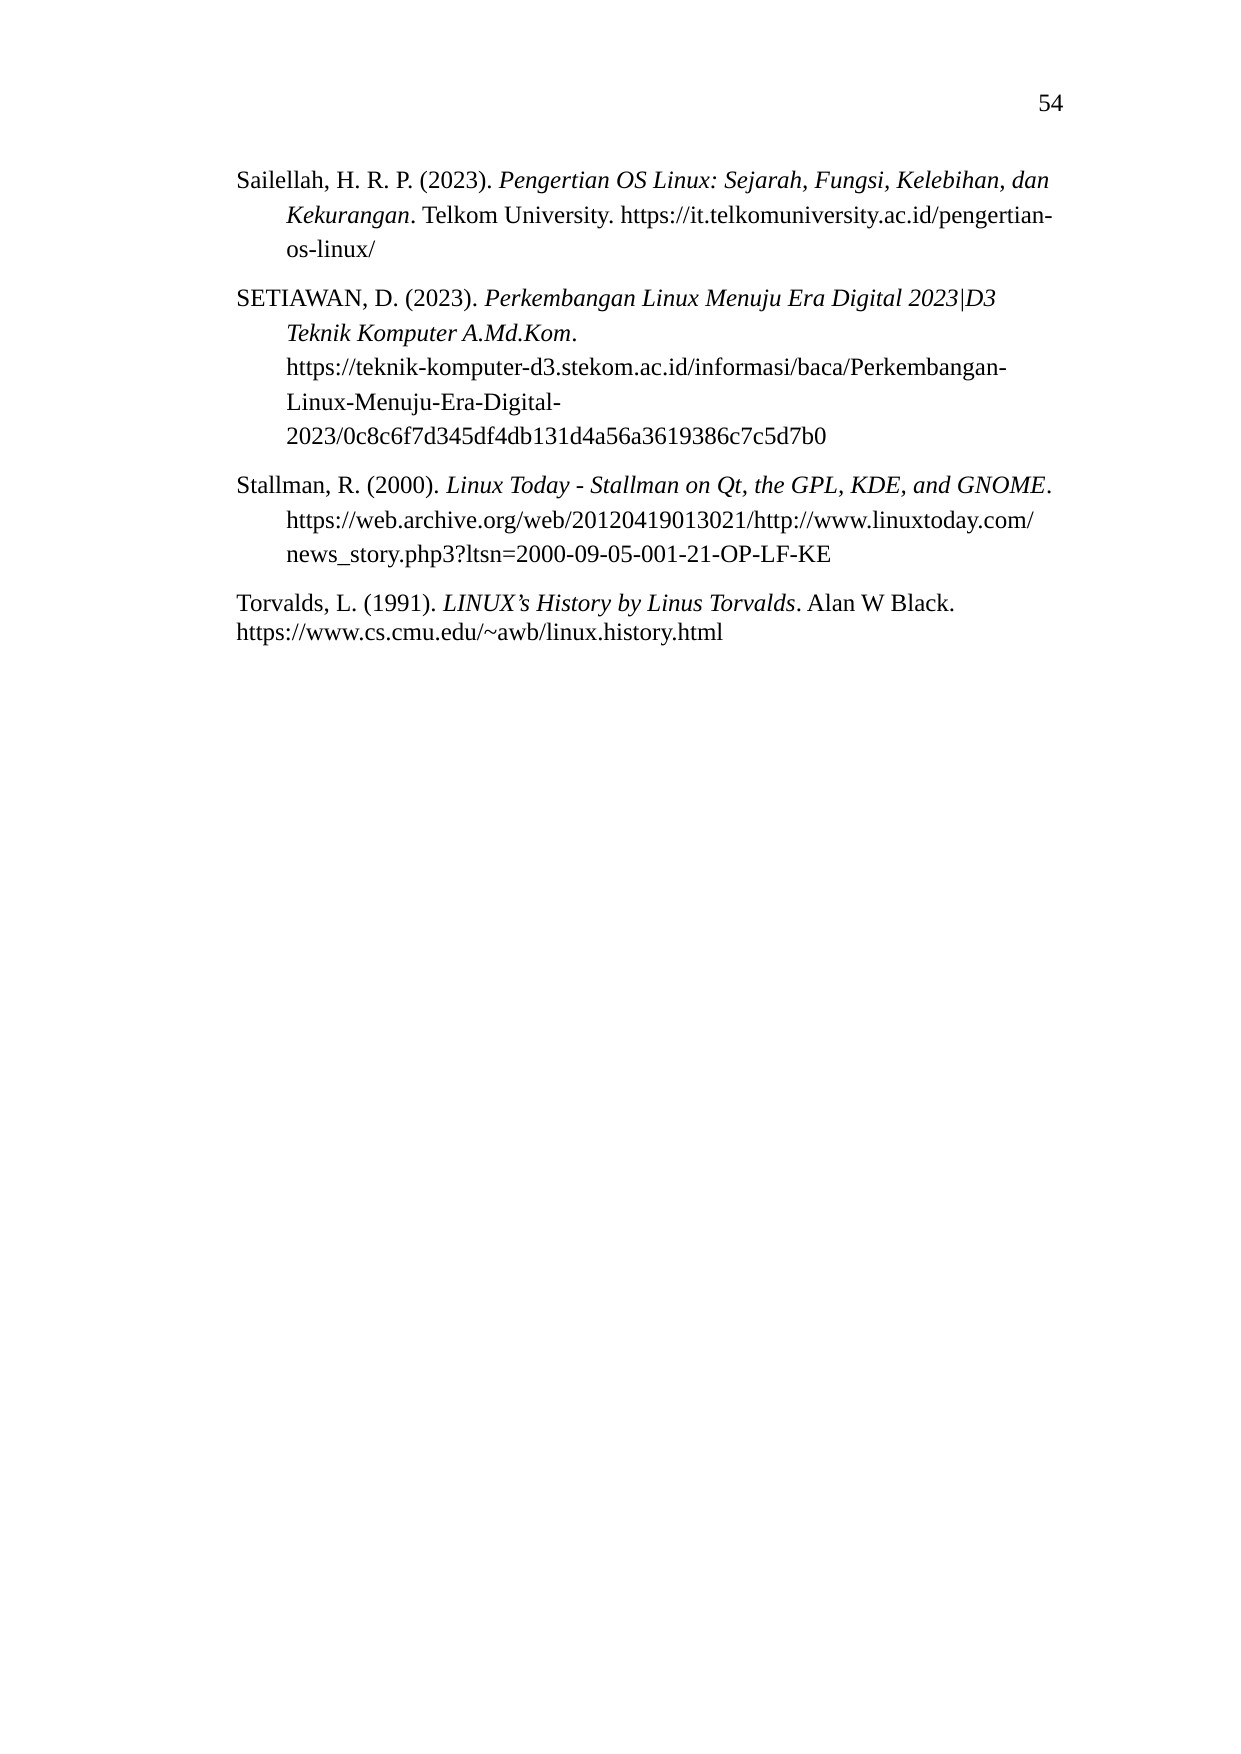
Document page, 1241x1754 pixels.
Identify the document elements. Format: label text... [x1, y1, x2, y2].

text Sailellah, H. R. P. (2023). Pengertian OS Linux: Sejarah, Fungsi, Kelebihan, dan Kekurangan. Telkom University. https://it.telkomuniversity.ac.id/pengertian-os-linux/ [236, 165, 1063, 263]
text Torvalds, L. (1991). LINUX’s History by Linus Torvalds. Alan W Black. https://www.cs.cmu.edu/~awb/linux.history.html [236, 588, 1063, 646]
text ‌ [236, 803, 1063, 853]
text SETIAWAN, D. (2023). Perkembangan Linux Menuju Era Digital 2023|D3 Teknik Komputer A.Md.Kom. https://teknik-komputer-d3.stekom.ac.id/informasi/baca/Perkembangan-Linux-Menuju-Era-Digital-2023/0c8c6f7d345df4db131d4a56a3619386c7c5d7b0 [236, 283, 1063, 450]
text Stallman, R. (2000). Linux Today - Stallman on Qt, the GPL, KDE, and GNOME. https://web.archive.org/web/20120419013021/http://www.linuxtoday.com/news_story.php3?ltsn=2000-09-05-001-21-OP-LF-KE [236, 470, 1063, 568]
